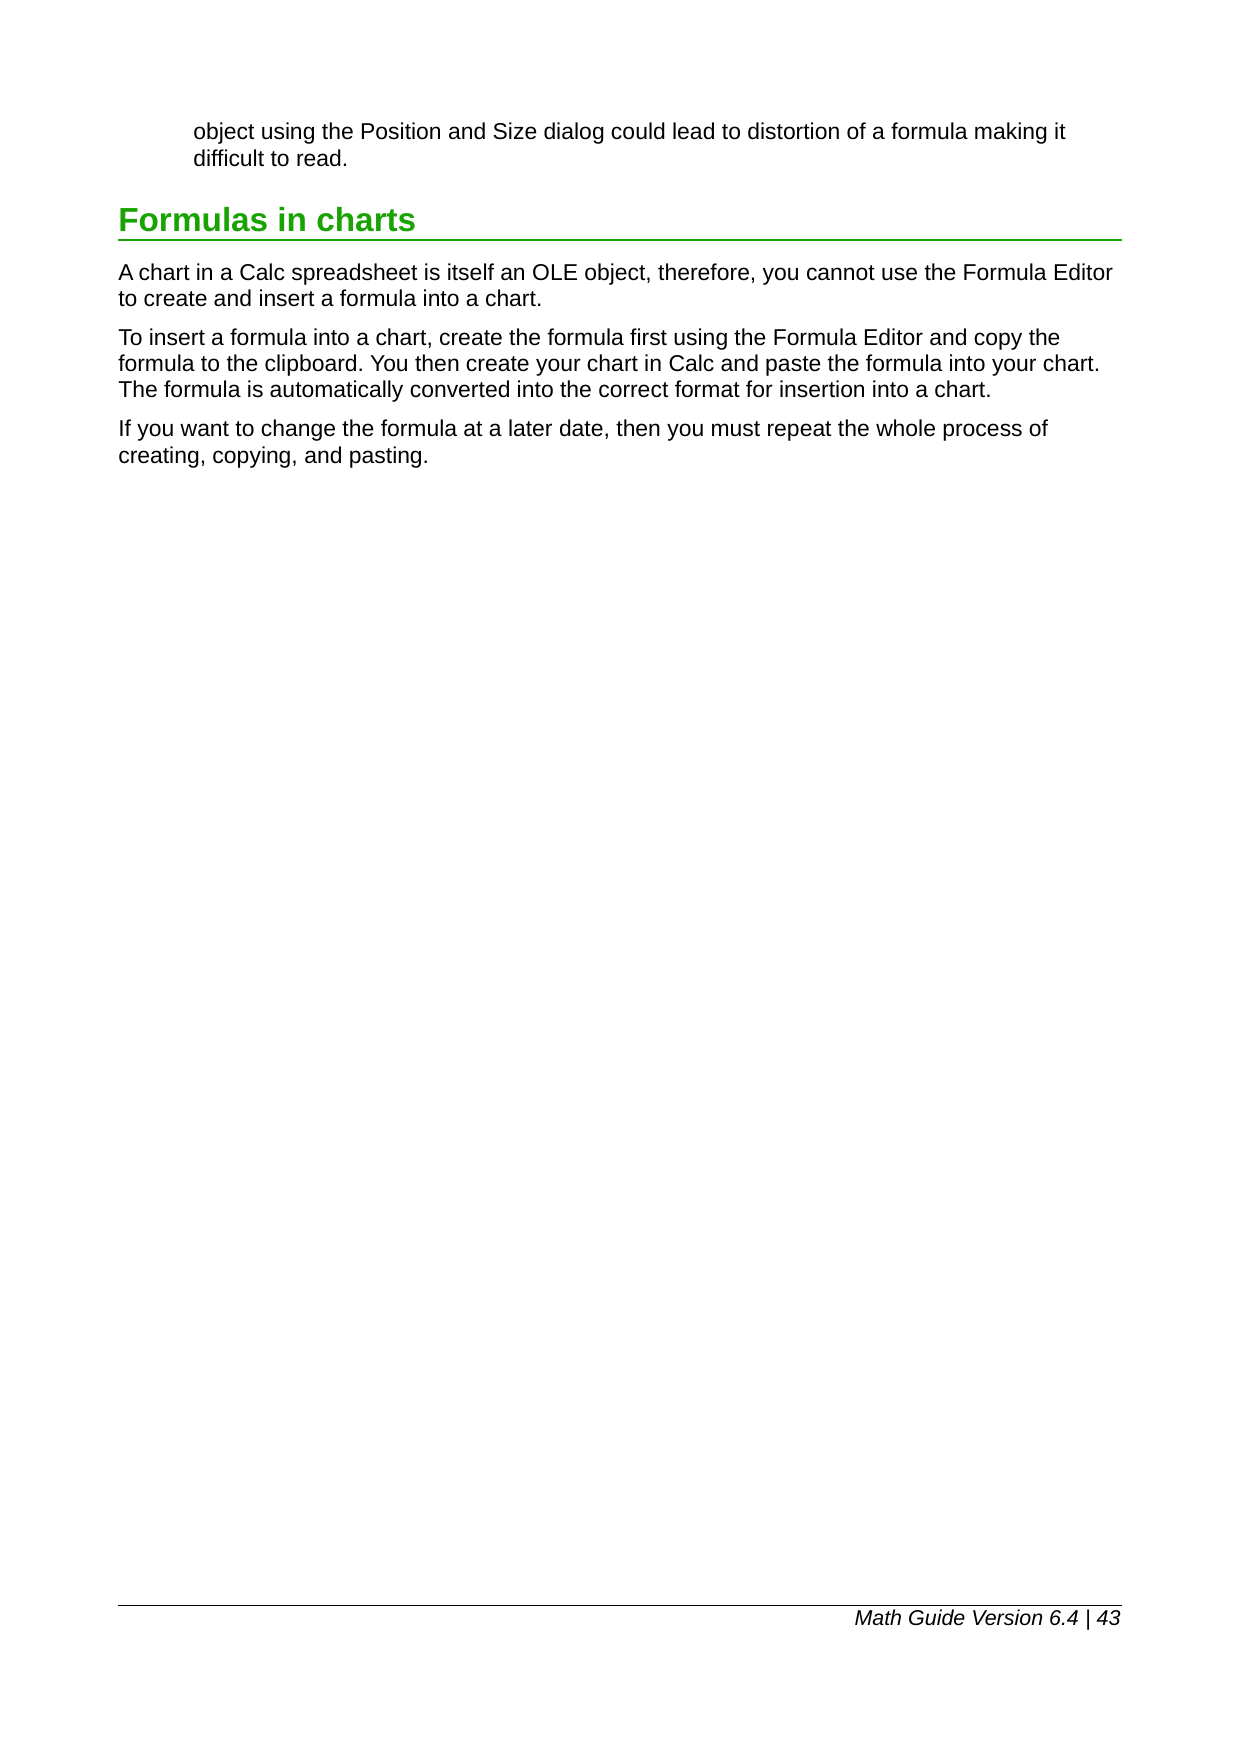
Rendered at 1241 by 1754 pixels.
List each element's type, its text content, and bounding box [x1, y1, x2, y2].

text A chart in a Calc spreadsheet is itself an OLE object, therefore, you cannot use the Formula Editor to create and insert a formula into a chart. [118, 258, 1122, 311]
list object using the Position and Size dialog could lead to distortion of a formula making it difficult to read. [156, 118, 1122, 171]
subtitle Formulas in charts [118, 200, 1122, 239]
text To insert a formula into a chart, create the formula first using the Formula Editor and copy the formula to the clipboard. You then create your chart in Calc and paste the formula into your chart. The formula is automatically converted into the correct format for insertion into a chart. [118, 324, 1122, 403]
text If you want to change the formula at a later date, then you must repeat the whole process of creating, copying, and pasting. [118, 415, 1122, 468]
